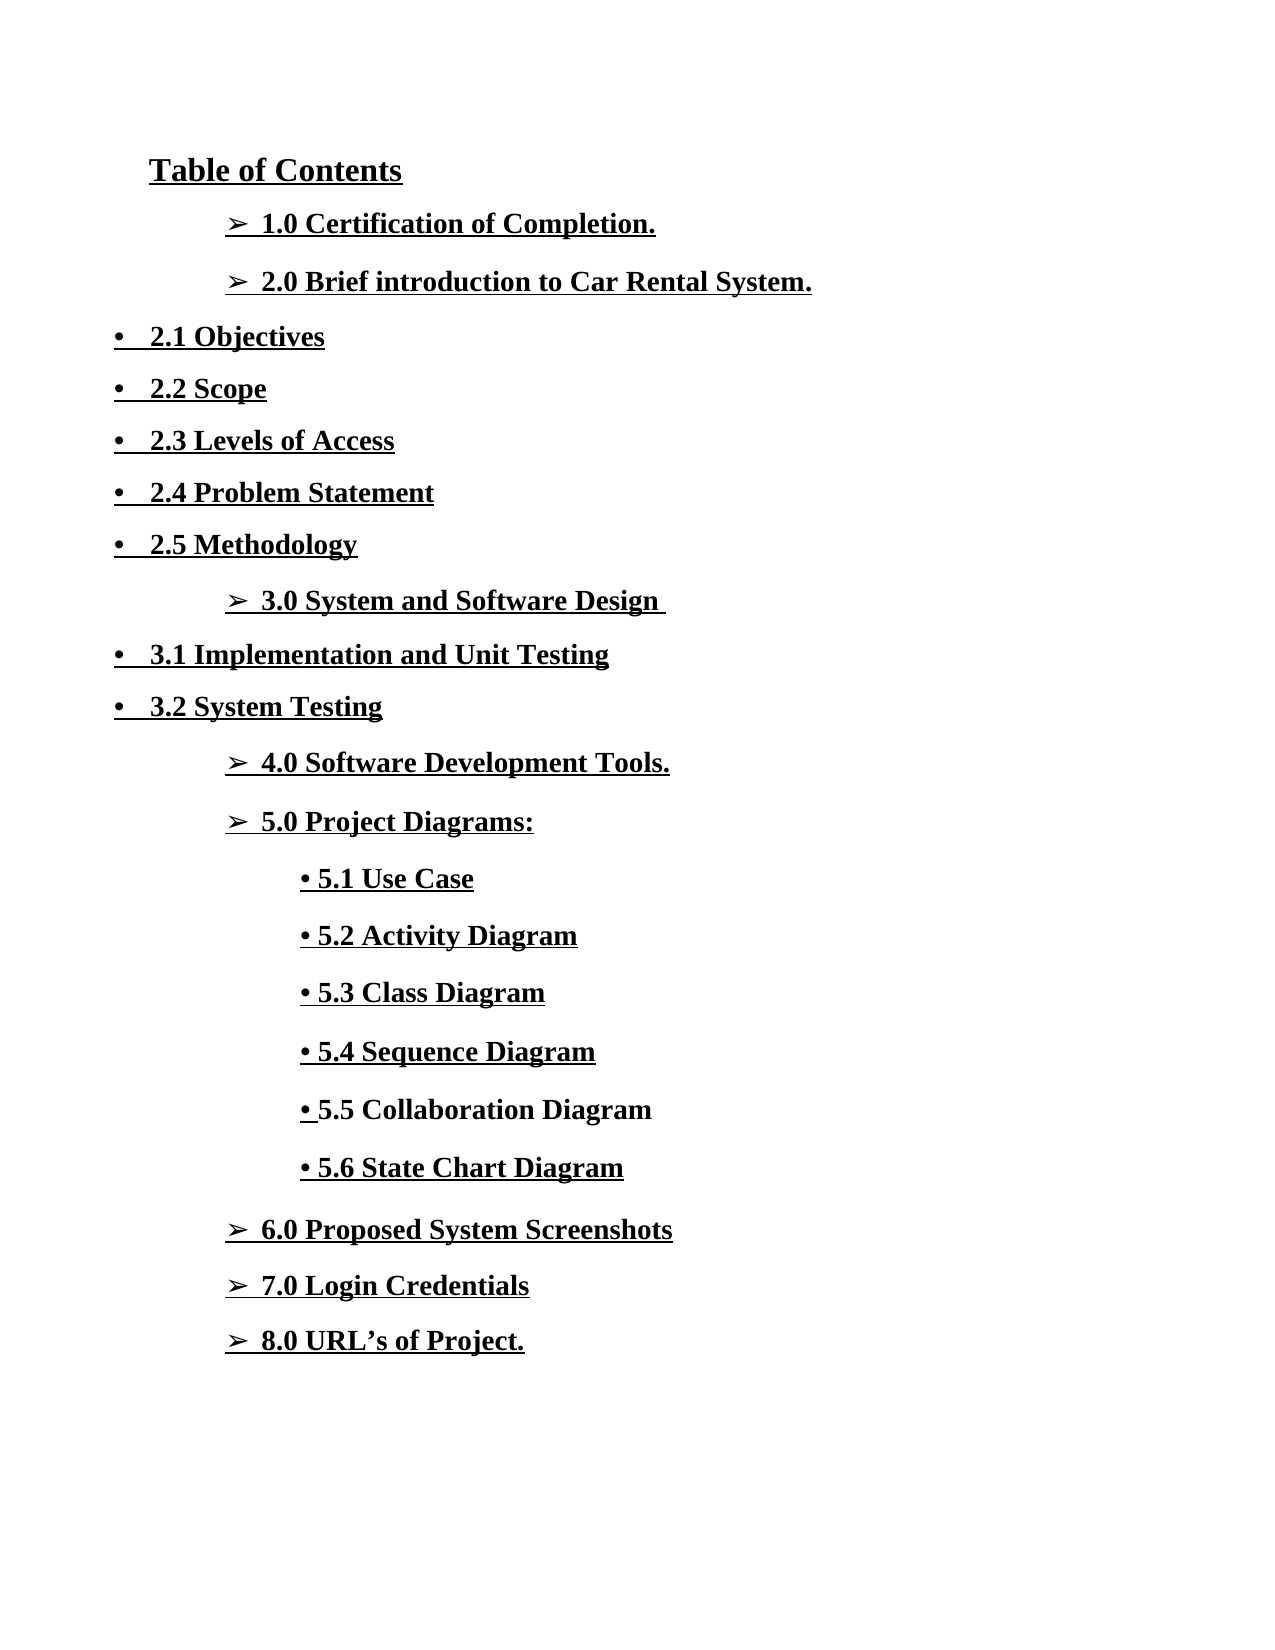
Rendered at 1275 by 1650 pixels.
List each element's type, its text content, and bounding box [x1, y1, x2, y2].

list 2.5 Methodology [114, 527, 1133, 561]
list 2.1 Objectives [114, 319, 1133, 353]
list 3.1 Implementation and Unit Testing [114, 637, 1133, 671]
list 3.0 System and Software Design [225, 579, 1133, 619]
list 5.5 Collaboration Diagram [300, 1092, 1133, 1126]
list 6.0 Proposed System Screenshots [225, 1208, 1133, 1248]
list 5.0 Project Diagrams: [225, 800, 1133, 839]
list 2.3 Levels of Access [114, 423, 1133, 457]
text Table of Contents [148, 150, 1133, 188]
list 5.3 Class Diagram [300, 976, 1133, 1009]
list 1.0 Certification of Completion. [225, 202, 1133, 242]
list 5.1 Use Case [300, 861, 1133, 894]
list 2.4 Problem Statement [114, 475, 1133, 508]
list 2.2 Scope [114, 371, 1133, 404]
list 4.0 Software Development Tools. [225, 741, 1133, 781]
list 5.4 Sequence Diagram [300, 1034, 1133, 1067]
list 5.6 State Chart Diagram [300, 1150, 1133, 1184]
list 8.0 URL’s of Project. [225, 1319, 1133, 1359]
list 7.0 Login Credentials [225, 1264, 1133, 1303]
list 2.0 Brief introduction to Car Rental System. [225, 261, 1133, 300]
list 3.2 System Testing [114, 689, 1133, 723]
list 5.2 Activity Diagram [300, 918, 1133, 951]
